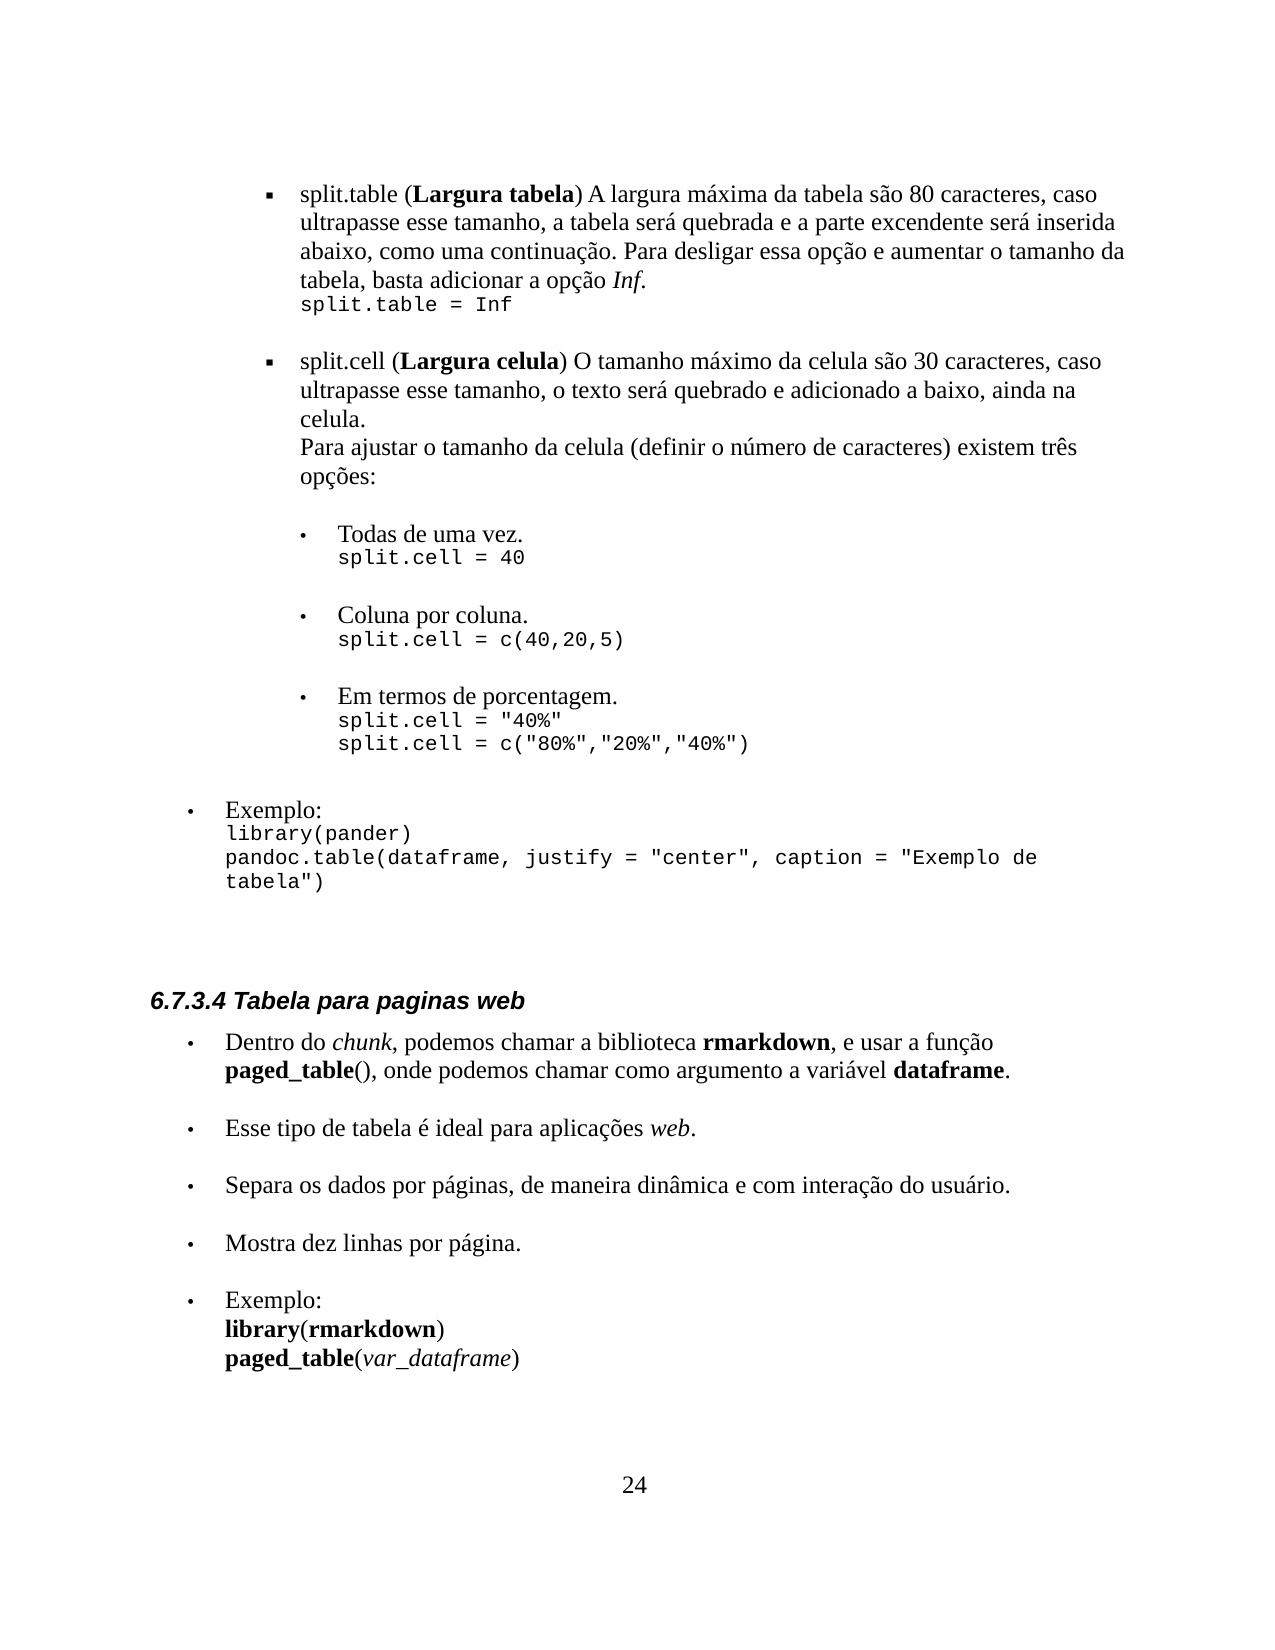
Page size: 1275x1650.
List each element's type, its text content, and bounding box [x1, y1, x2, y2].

list [225, 150, 1125, 179]
list Todas de uma vez. split.cell = 40 [300, 519, 1125, 600]
list split.cell (Largura celula) O tamanho máximo da celula são 30 caracteres, caso ultrapasse esse tamanho, o texto será quebrado e adicionado a baixo, ainda na celula. Para ajustar o tamanho da celula (definir o número de caracteres) existem três opções: [262, 346, 1125, 519]
list Em termos de porcentagem. split.cell = "40%" split.cell = c("80%","20%","40%") [300, 681, 1125, 786]
list Esse tipo de tabela é ideal para aplicações web. [187, 1113, 1125, 1171]
list Coluna por coluna. split.cell = c(40,20,5) [300, 600, 1125, 681]
list Exemplo: library(rmarkdown) paged_table(var_dataframe) [187, 1286, 1125, 1401]
subtitle 6.7.3.4 Tabela para paginas web [150, 986, 1125, 1014]
list Mostra dez linhas por página. [187, 1228, 1125, 1286]
list Exemplo: library(pander) pandoc.table(dataframe, justify = "center", caption = "Exemplo de tabela") [187, 795, 1125, 923]
list split.table (Largura tabela) A largura máxima da tabela são 80 caracteres, caso ultrapasse esse tamanho, a tabela será quebrada e a parte excendente será inserida abaixo, como uma continuação. Para desligar essa opção e aumentar o tamanho da tabela, basta adicionar a opção Inf. split.table = Inf [262, 179, 1125, 346]
list Dentro do chunk, podemos chamar a biblioteca rmarkdown, e usar a função paged_table(), onde podemos chamar como argumento a variável dataframe. [187, 1027, 1125, 1113]
list Separa os dados por páginas, de maneira dinâmica e com interação do usuário. [187, 1171, 1125, 1228]
